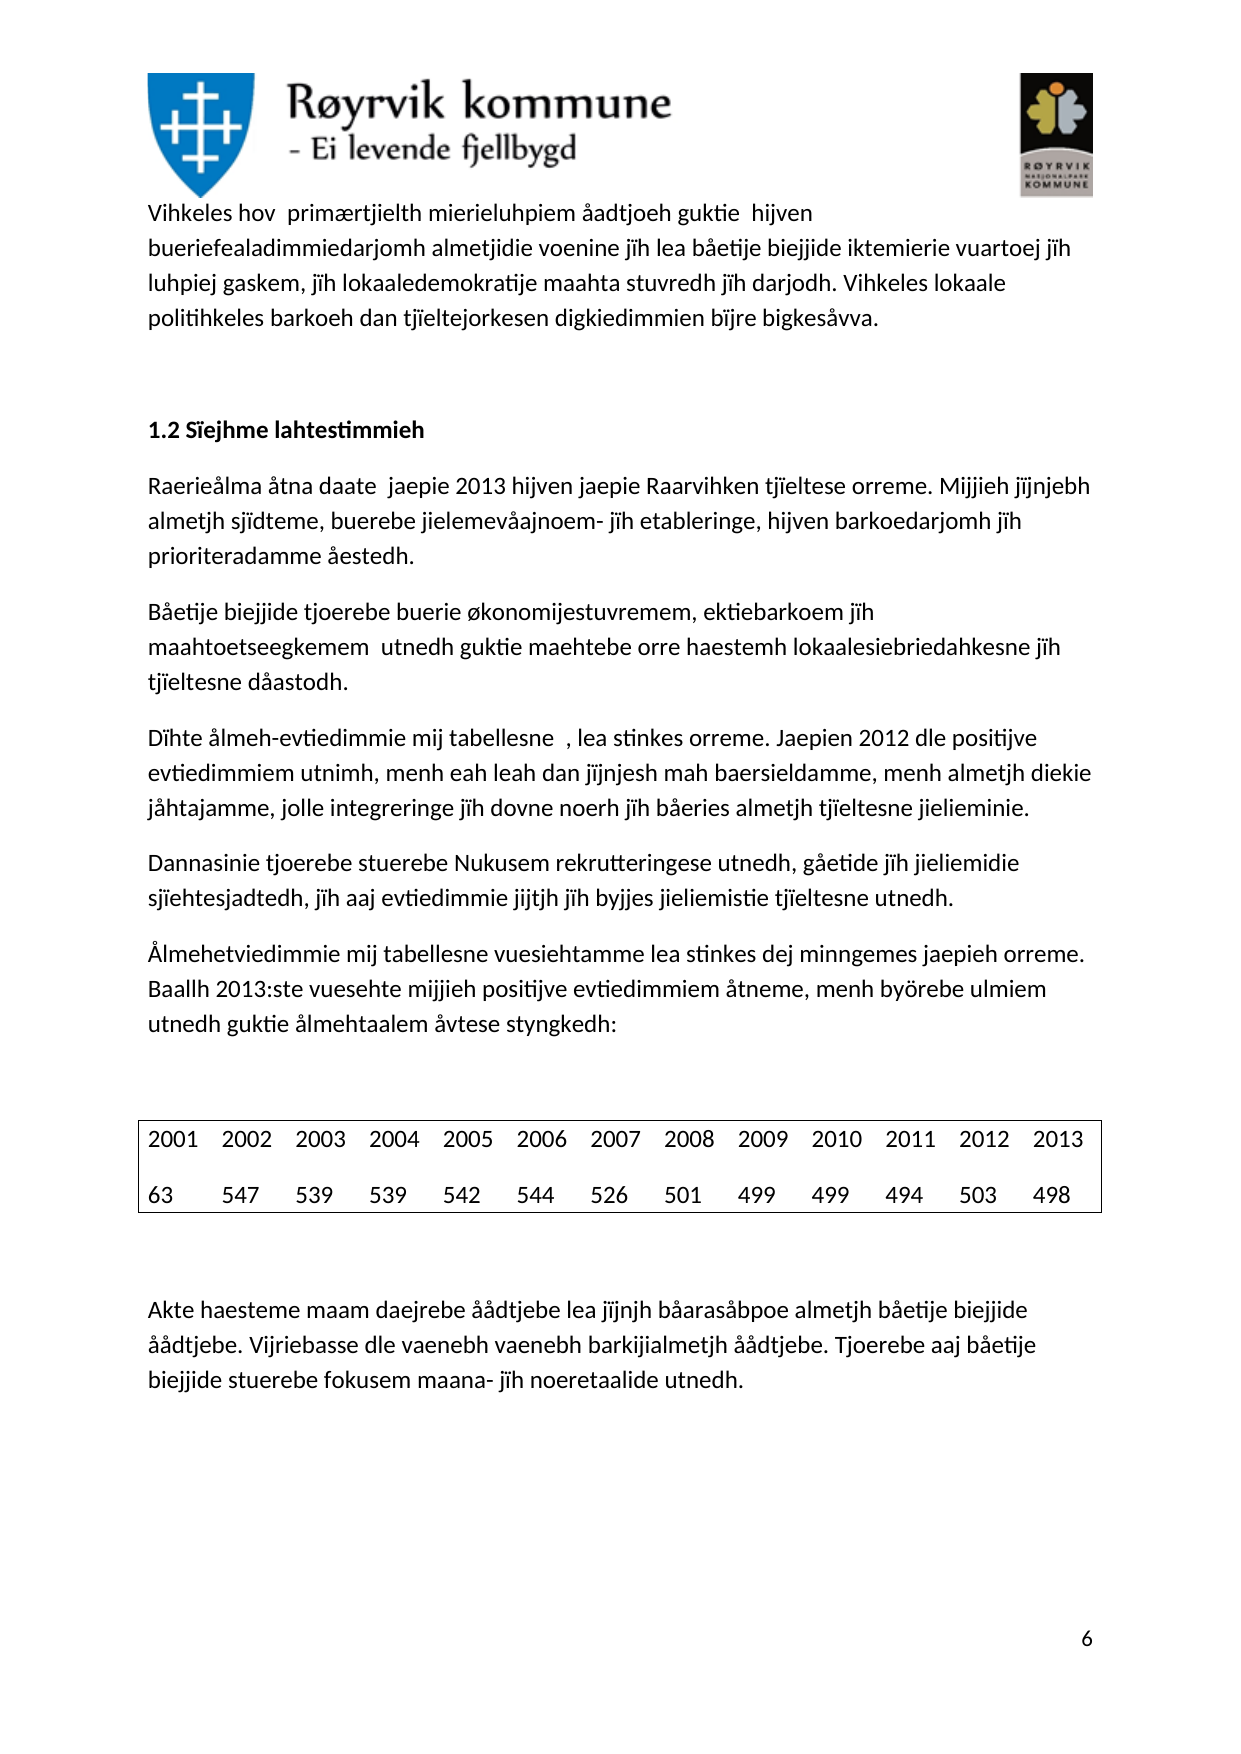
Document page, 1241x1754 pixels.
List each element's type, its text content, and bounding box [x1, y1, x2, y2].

text Dïhte ålmeh-evtiedimmie mij tabellesne , lea stinkes orreme. Jaepien 2012 dle positijve evtiedimmiem utnimh, menh eah leah dan jïjnjesh mah baersieldamme, menh almetjh diekie jåhtajamme, jolle integreringe jïh dovne noerh jïh båeries almetjh tjïeltesne jielieminie. [148, 722, 1093, 822]
text Vihkeles hov primærtjielth mierieluhpiem åadtjoeh guktie hijven bueriefealadimmiedarjomh almetjidie voenine jïh lea båetije biejjide iktemierie vuartoej jïh luhpiej gaskem, jïh lokaaledemokratije maahta stuvredh jïh darjodh. Vihkeles lokaale politihkeles barkoeh dan tjïeltejorkesen digkiedimmien bïjre bigkesåvva. [148, 198, 1093, 333]
text 1.2 Sïejhme lahtestimmieh [148, 414, 1093, 445]
text 2001 2002 2003 2004 2005 2006 2007 2008 2009 2010 2011 2012 2013 [139, 1121, 1101, 1154]
text Ålmehetviedimmie mij tabellesne vuesiehtamme lea stinkes dej minngemes jaepieh orreme. Baallh 2013:ste vuesehte mijjieh positijve evtiedimmiem åtneme, menh byörebe ulmiem utnedh guktie ålmehtaalem åvtese styngkedh: [148, 938, 1093, 1039]
picture [147, 73, 1093, 198]
text 63 547 539 539 542 544 526 501 499 499 494 503 498 [139, 1176, 1101, 1212]
text Raerieålma åtna daate jaepie 2013 hijven jaepie Raarvihken tjïeltese orreme. Mijjieh jïjnjebh almetjh sjïdteme, buerebe jielemevåajnoem- jïh etableringe, hijven barkoedarjomh jïh prioriteradamme åestedh. [148, 470, 1093, 571]
text Akte haesteme maam daejrebe åådtjebe lea jïjnjh båarasåbpoe almetjh båetije biejjide åådtjebe. Vijriebasse dle vaenebh vaenebh barkijialmetjh åådtjebe. Tjoerebe aaj båetije biejjide stuerebe fokusem maana- jïh noeretaalide utnedh. [148, 1294, 1093, 1394]
text Båetije biejjide tjoerebe buerie økonomijestuvremem, ektiebarkoem jïh maahtoetseegkemem utnedh guktie maehtebe orre haestemh lokaalesiebriedahkesne jïh tjïeltesne dåastodh. [148, 596, 1093, 696]
text Dannasinie tjoerebe stuerebe Nukusem rekrutteringese utnedh, gåetide jïh jieliemidie sjïehtesjadtedh, jïh aaj evtiedimmie jijtjh jïh byjjes jieliemistie tjïeltesne utnedh. [148, 848, 1093, 913]
